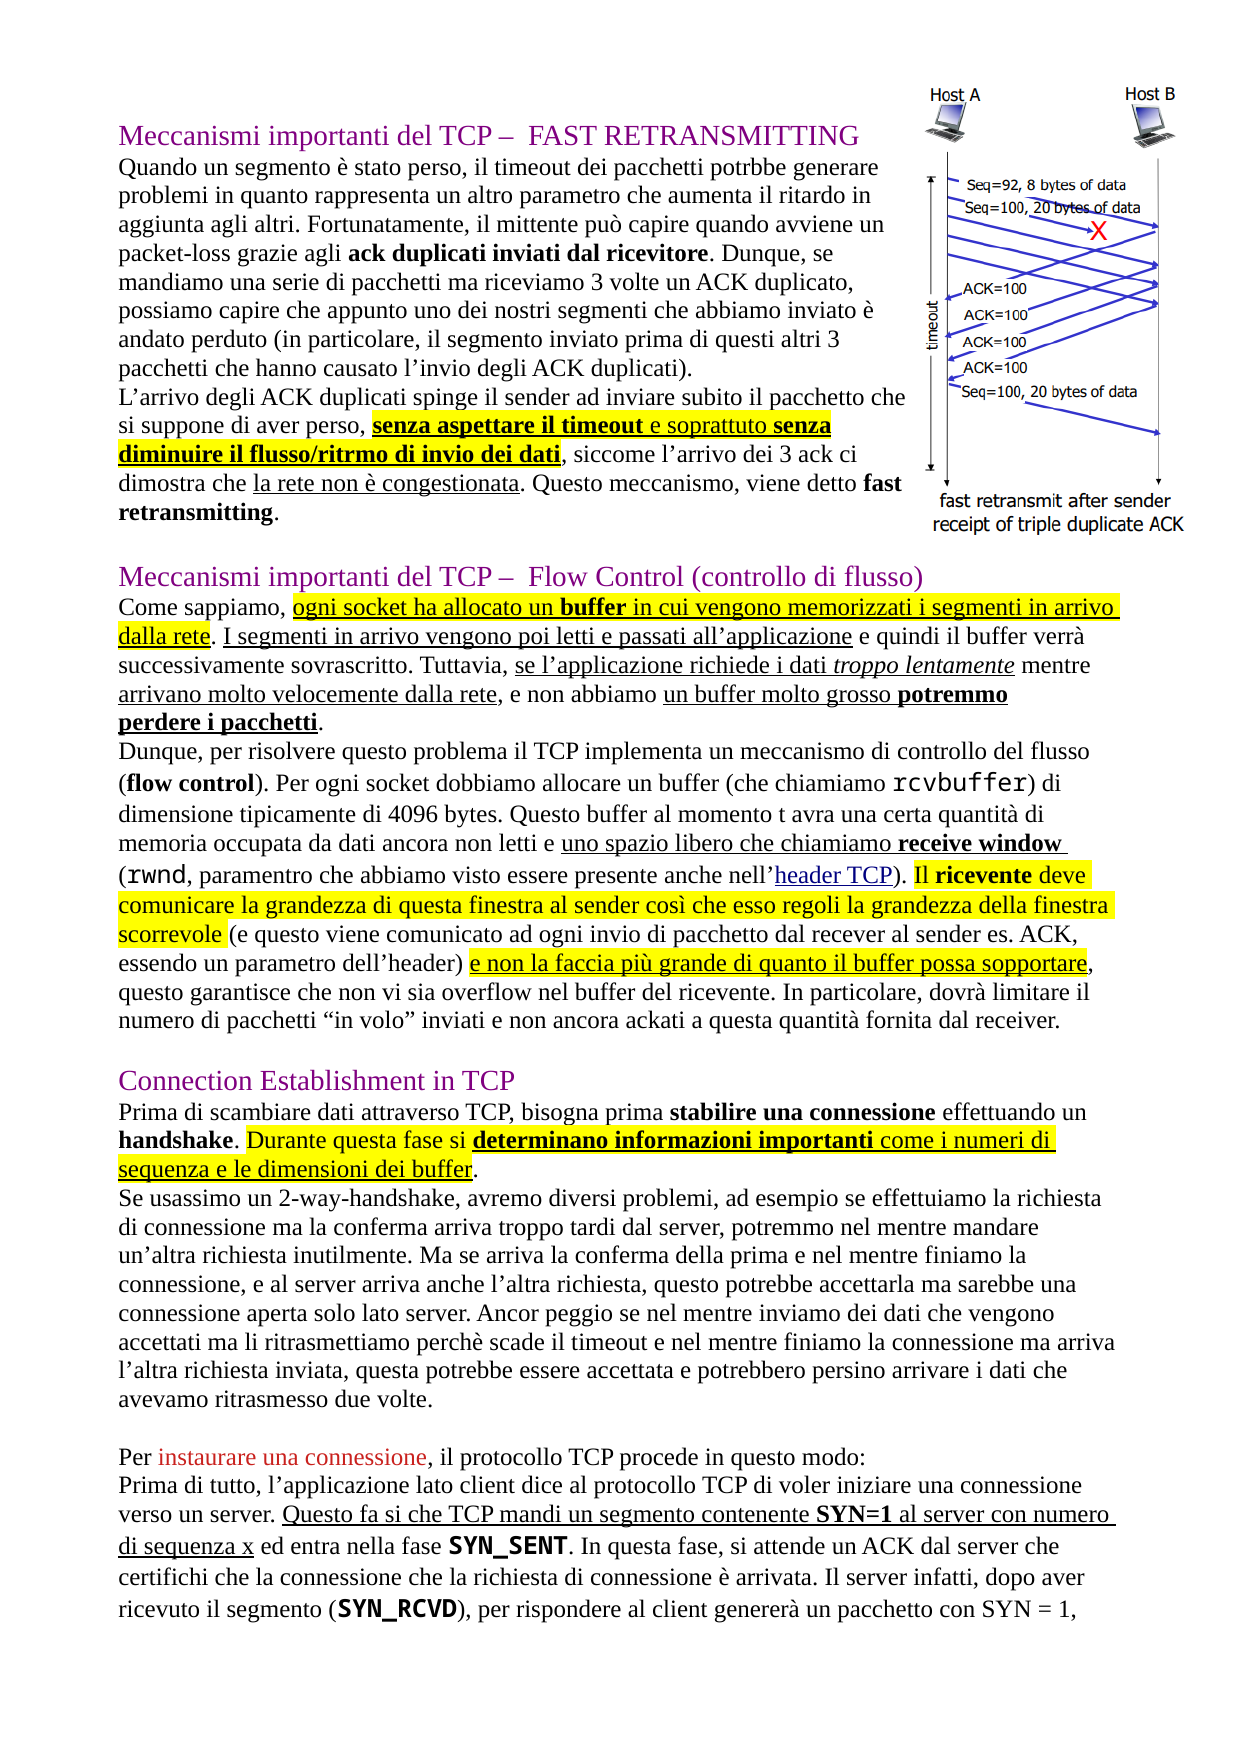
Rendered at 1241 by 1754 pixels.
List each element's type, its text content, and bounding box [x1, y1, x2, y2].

text Quando un segmento è stato perso, il timeout dei pacchetti potrbbe generare problemi in quanto rappresenta un altro parametro che aumenta il ritardo in aggiunta agli altri. Fortunatamente, il mittente può capire quando avviene un packet-loss grazie agli ack duplicati inviati dal ricevitore. Dunque, se mandiamo una serie di pacchetti ma riceviamo 3 volte un ACK duplicato, possiamo capire che appunto uno dei nostri segmenti che abbiamo inviato è andato perduto (in particolare, il segmento inviato prima di questi altri 3 pacchetti che hanno causato l’invio degli ACK duplicati). [118, 152, 913, 382]
text Prima di tutto, l’applicazione lato client dice al protocollo TCP di voler iniziare una connessione verso un server. Questo fa si che TCP mandi un segmento contenente SYN=1 al server con numero di sequenza x ed entra nella fase SYN_SENT. In questa fase, si attende un ACK dal server che certifichi che la connessione che la richiesta di connessione è arrivata. Il server infatti, dopo aver ricevuto il segmento (SYN_RCVD), per rispondere al client genererà un pacchetto con SYN = 1, [118, 1470, 1122, 1625]
picture [913, 87, 1194, 537]
text Per instaurare una connessione, il protocollo TCP procede in questo modo: [118, 1442, 1122, 1470]
text Se usassimo un 2-way-handshake, avremo diversi problemi, ad esempio se effettuiamo la richiesta di connessione ma la conferma arriva troppo tardi dal server, potremmo nel mentre mandare un’altra richiesta inutilmente. Ma se arriva la conferma della prima e nel mentre finiamo la connessione, e al server arriva anche l’altra richiesta, questo potrebbe accettarla ma sarebbe una connessione aperta solo lato server. Ancor peggio se nel mentre inviamo dei dati che vengono accettati ma li ritrasmettiamo perchè scade il timeout e nel mentre finiamo la connessione ma arriva l’altra richiesta inviata, questa potrebbe essere accettata e potrebbero persino arrivare i dati che avevamo ritrasmesso due volte. [118, 1183, 1122, 1413]
text Prima di scambiare dati attraverso TCP, bisogna prima stabilire una connessione effettuando un handshake. Durante questa fase si determinano informazioni importanti come i numeri di sequenza e le dimensioni dei buffer. [118, 1097, 1122, 1183]
text arrivano molto velocemente dalla rete, e non abbiamo un buffer molto grosso potremmo [118, 679, 1122, 707]
text Meccanismi importanti del TCP – FAST RETRANSMITTING [118, 118, 913, 152]
text Dunque, per risolvere questo problema il TCP implementa un meccanismo di controllo del flusso (flow control). Per ogni socket dobbiamo allocare un buffer (che chiamiamo rcvbuffer) di dimensione tipicamente di 4096 bytes. Questo buffer al momento t avra una certa quantità di memoria occupata da dati ancora non letti e uno spazio libero che chiamiamo receive window (rwnd, paramentro che abbiamo visto essere presente anche nell’header TCP). Il ricevente deve comunicare la grandezza di questa finestra al sender così che esso regoli la grandezza della finestra scorrevole (e questo viene comunicato ad ogni invio di pacchetto dal recever al sender es. ACK, essendo un parametro dell’header) e non la faccia più grande di quanto il buffer possa sopportare, questo garantisce che non vi sia overflow nel buffer del ricevente. In particolare, dovrà limitare il numero di pacchetti “in volo” inviati e non ancora ackati a questa quantità fornita dal receiver. [118, 736, 1122, 1034]
text L’arrivo degli ACK duplicati spinge il sender ad inviare subito il pacchetto che si suppone di aver perso, senza aspettare il timeout e soprattuto senza diminuire il flusso/ritrmo di invio dei dati, siccome l’arrivo dei 3 ack ci dimostra che la rete non è congestionata. Questo meccanismo, viene detto fast retransmitting. [118, 382, 913, 525]
text Meccanismi importanti del TCP – Flow Control (controllo di flusso) [118, 559, 1122, 592]
text Connection Establishment in TCP [118, 1063, 1122, 1097]
text perdere i pacchetti. [118, 707, 1122, 736]
text Come sappiamo, ogni socket ha allocato un buffer in cui vengono memorizzati i segmenti in arrivo dalla rete. I segmenti in arrivo vengono poi letti e passati all’applicazione e quindi il buffer verrà successivamente sovrascritto. Tuttavia, se l’applicazione richiede i dati troppo lentamente mentre [118, 592, 1122, 679]
